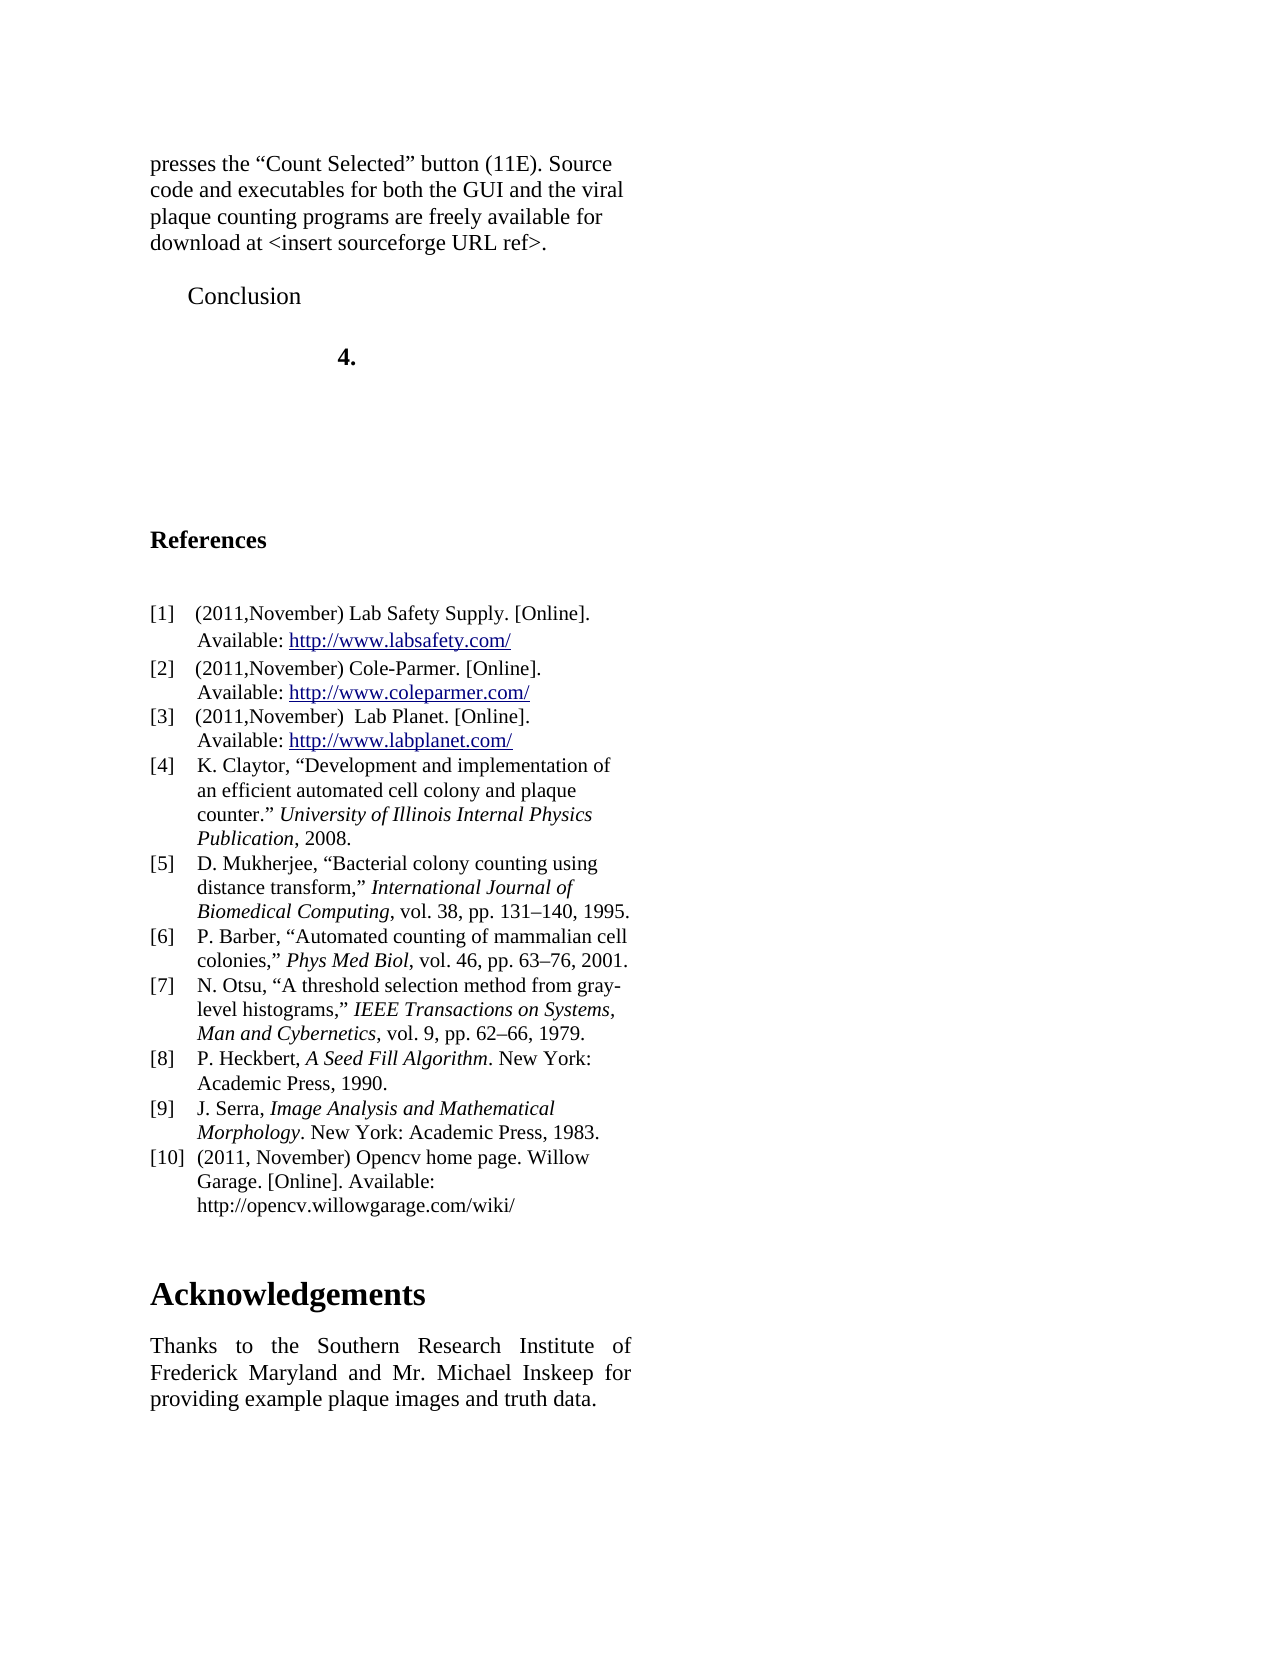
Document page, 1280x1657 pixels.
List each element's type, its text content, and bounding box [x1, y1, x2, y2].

text [2] (2011,November) Cole-Parmer. [Online]. [150, 656, 632, 680]
text presses the “Count Selected” button (11E). Source code and executables for both the GUI and the viral plaque counting programs are freely available for download at <insert sourceforge URL ref>. [150, 150, 632, 255]
subtitle References [150, 526, 632, 554]
text [10] (2011, November) Opencv home page. Willow Garage. [Online]. Available: http://opencv.willowgarage.com/wiki/ [150, 1145, 632, 1217]
text [5] D. Mukherjee, “Bacterial colony counting using distance transform,” International Journal of Biomedical Computing, vol. 38, pp. 131–140, 1995. [150, 851, 632, 923]
text [9] J. Serra, Image Analysis and Mathematical Morphology. New York: Academic Press, 1983. [150, 1096, 632, 1144]
text Available: http://www.labsafety.com/ [150, 628, 632, 656]
text [7] N. Otsu, “A threshold selection method from gray-level histograms,” IEEE Transactions on Systems, Man and Cybernetics, vol. 9, pp. 62–66, 1979. [150, 973, 632, 1045]
text Available: http://www.labplanet.com/ [150, 728, 632, 752]
text [6] P. Barber, “Automated counting of mammalian cell colonies,” Phys Med Biol, vol. 46, pp. 63–76, 2001. [150, 924, 632, 972]
text [4] K. Claytor, “Development and implementation of an efficient automated cell colony and plaque counter.” University of Illinois Internal Physics Publication, 2008. [150, 753, 632, 850]
subtitle Acknowledgements [150, 1274, 632, 1313]
text [8] P. Heckbert, A Seed Fill Algorithm. New York: Academic Press, 1990. [150, 1046, 632, 1094]
text Thanks to the Southern Research Institute of Frederick Maryland and Mr. Michael Inskeep for providing example plaque images and truth data. [150, 1332, 632, 1411]
text Available: http://www.coleparmer.com/ [150, 680, 632, 704]
text [3] (2011,November) Lab Planet. [Online]. [150, 704, 632, 728]
text [1] (2011,November) Lab Safety Supply. [Online]. [150, 601, 632, 628]
text Conclusion [150, 281, 632, 310]
